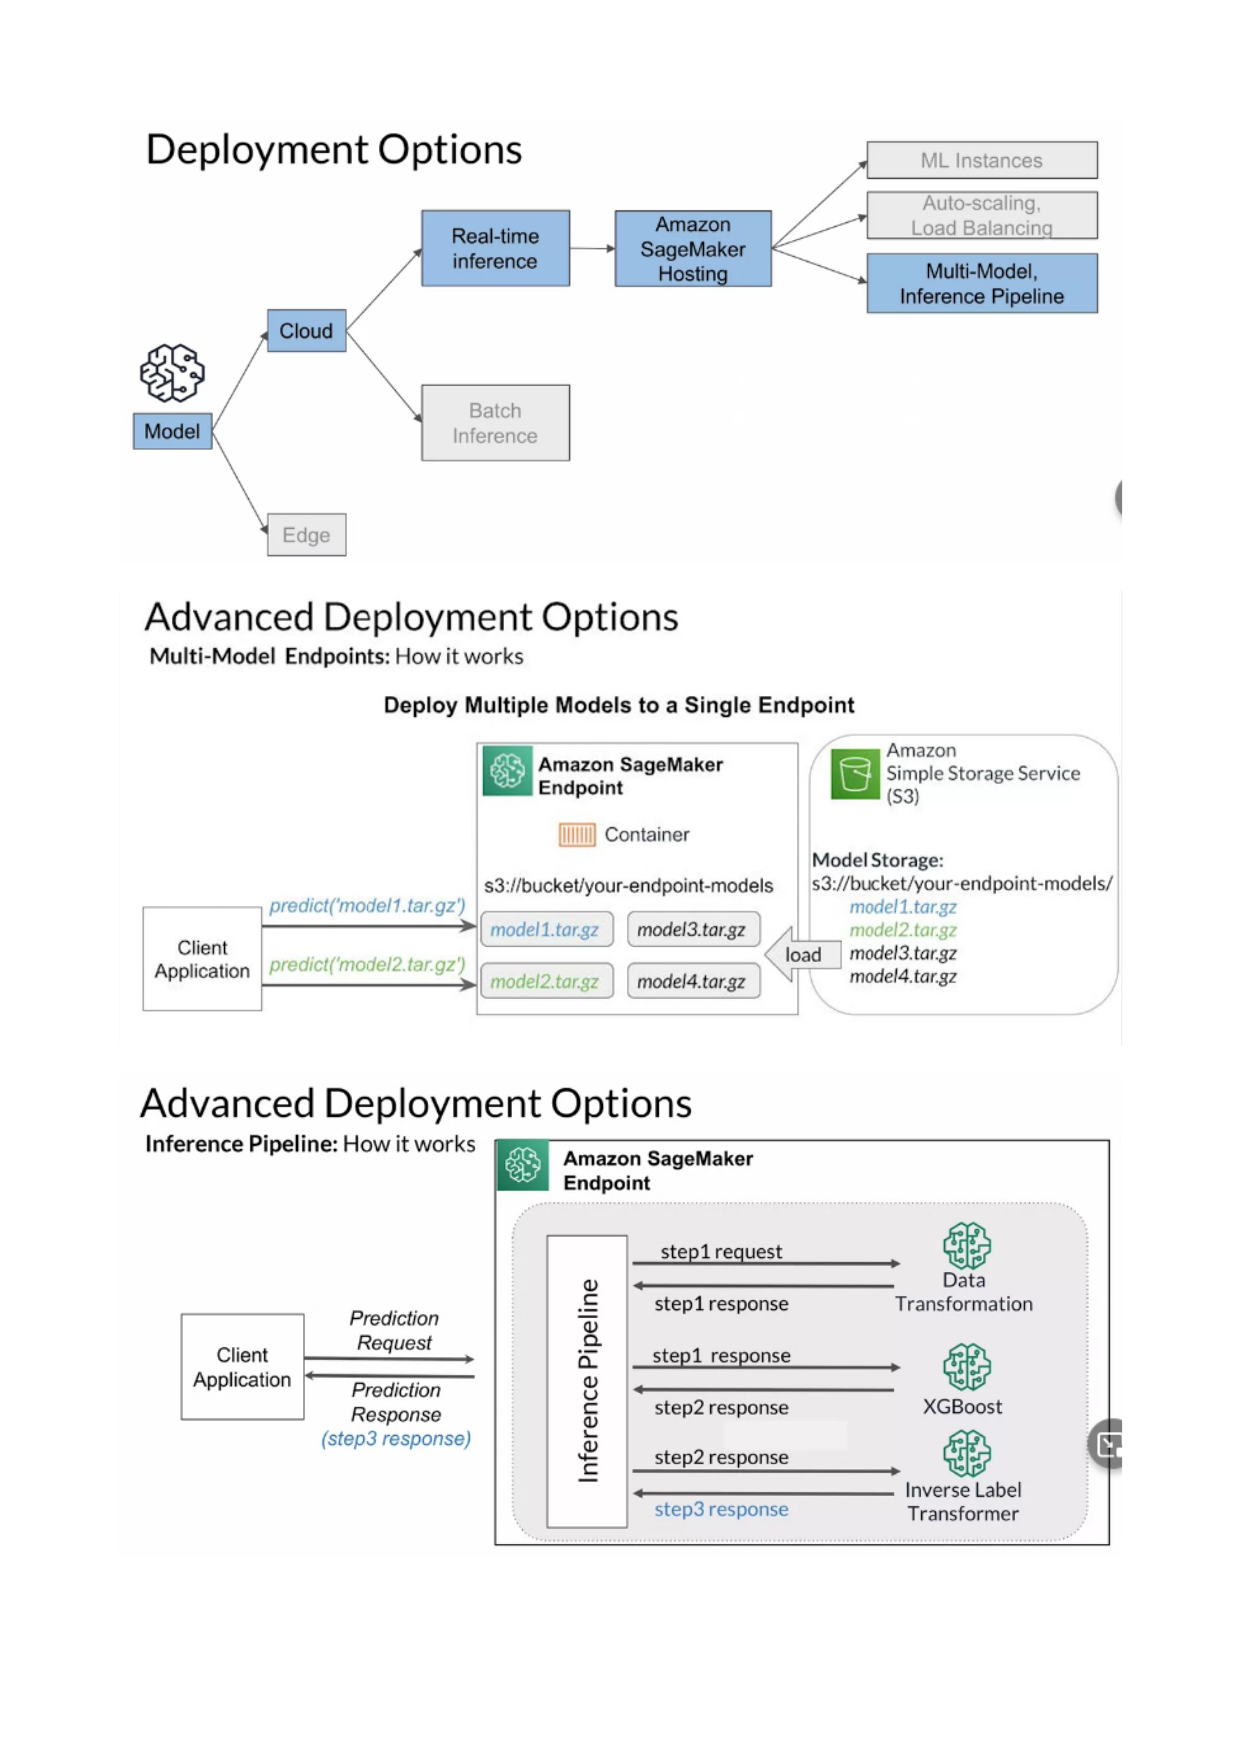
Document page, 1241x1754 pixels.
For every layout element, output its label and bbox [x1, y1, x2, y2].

picture [118, 591, 1123, 1046]
picture [118, 1074, 1123, 1557]
picture [118, 118, 1123, 563]
